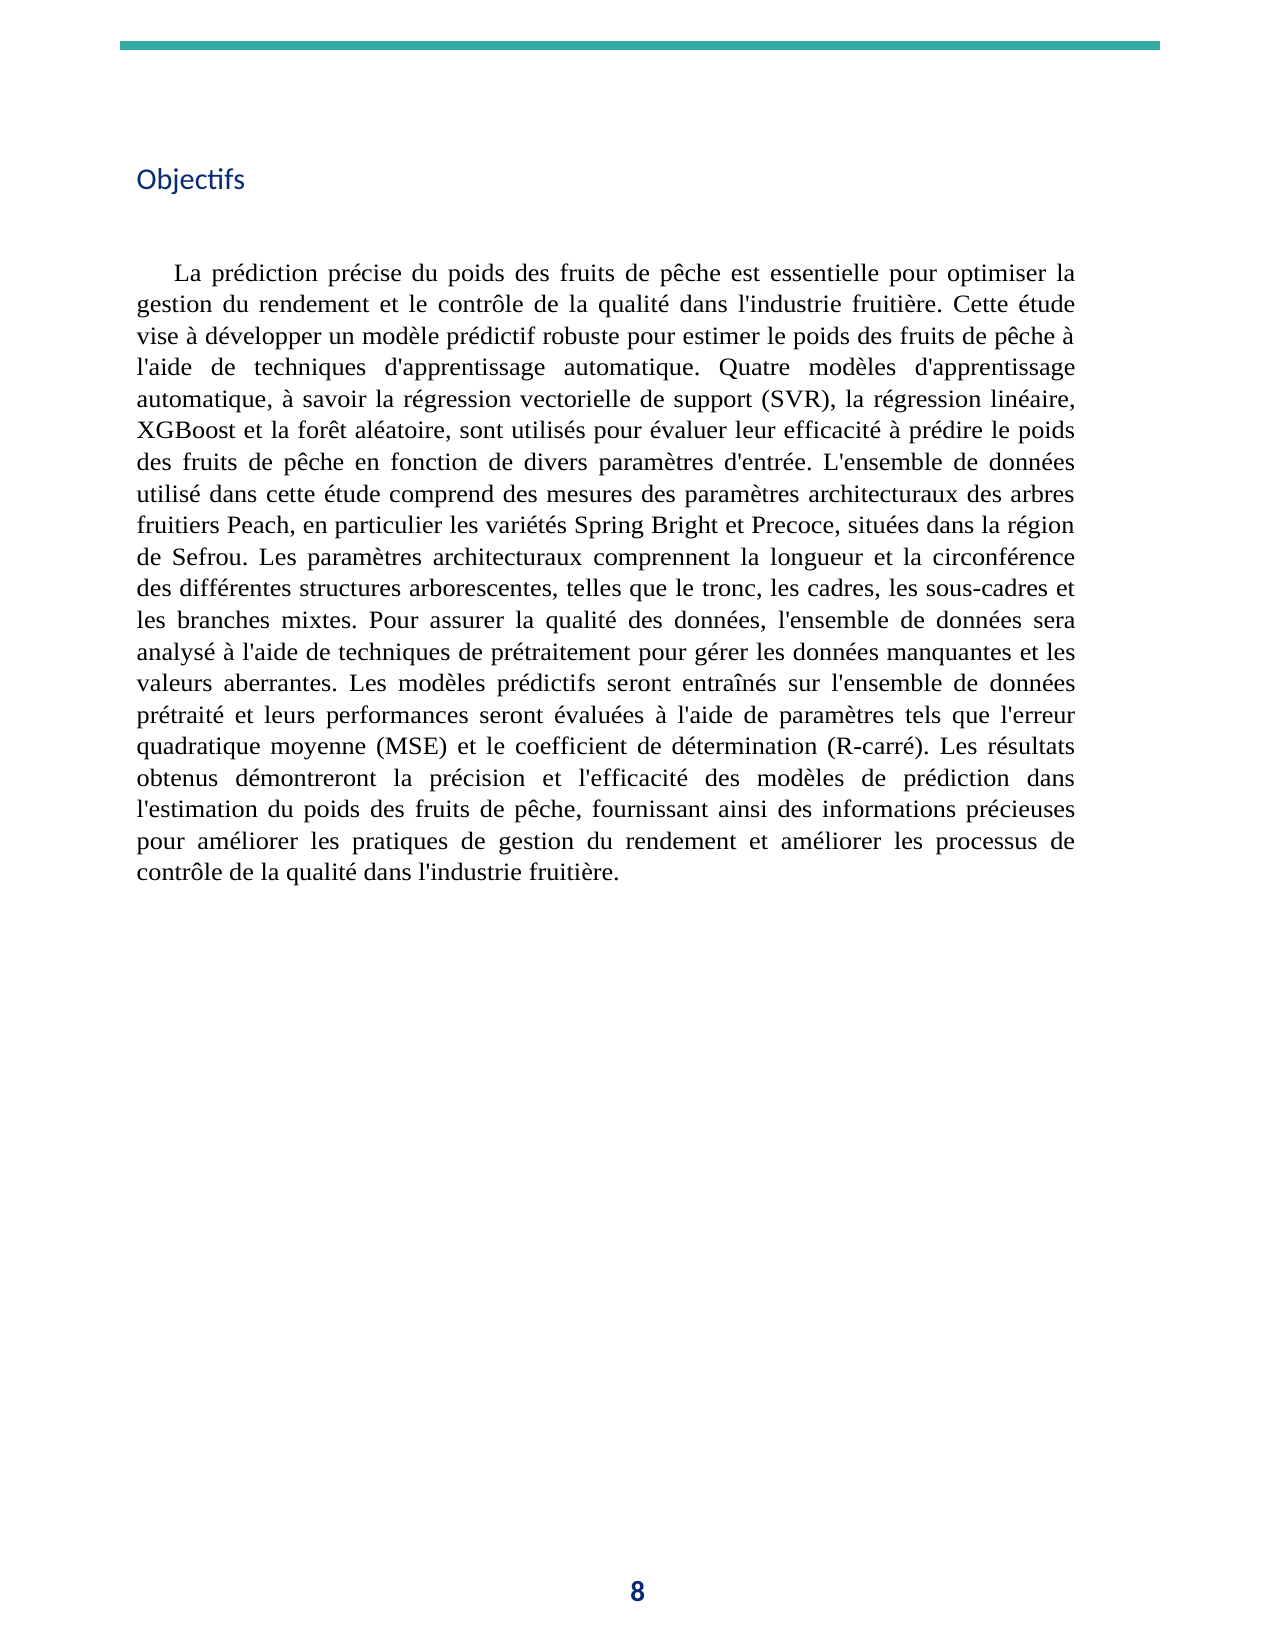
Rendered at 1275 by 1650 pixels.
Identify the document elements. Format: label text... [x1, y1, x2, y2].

text La prédiction précise du poids des fruits de pêche est essentielle pour optimiser la gestion du rendement et le contrôle de la qualité dans l'industrie fruitière. Cette étude vise à développer un modèle prédictif robuste pour estimer le poids des fruits de pêche à l'aide de techniques d'apprentissage automatique. Quatre modèles d'apprentissage automatique, à savoir la régression vectorielle de support (SVR), la régression linéaire, XGBoost et la forêt aléatoire, sont utilisés pour évaluer leur efficacité à prédire le poids des fruits de pêche en fonction de divers paramètres d'entrée. L'ensemble de données utilisé dans cette étude comprend des mesures des paramètres architecturaux des arbres fruitiers Peach, en particulier les variétés Spring Bright et Precoce, situées dans la région de Sefrou. Les paramètres architecturaux comprennent la longueur et la circonférence des différentes structures arborescentes, telles que le tronc, les cadres, les sous-cadres et les branches mixtes. Pour assurer la qualité des données, l'ensemble de données sera analysé à l'aide de techniques de prétraitement pour gérer les données manquantes et les valeurs aberrantes. Les modèles prédictifs seront entraînés sur l'ensemble de données prétraité et leurs performances seront évaluées à l'aide de paramètres tels que l'erreur quadratique moyenne (MSE) et le coefficient de détermination (R-carré). Les résultats obtenus démontreront la précision et l'efficacité des modèles de prédiction dans l'estimation du poids des fruits de pêche, fournissant ainsi des informations précieuses pour améliorer les pratiques de gestion du rendement et améliorer les processus de contrôle de la qualité dans l'industrie fruitière. [136, 258, 1076, 886]
subtitle Objectifs [136, 160, 1155, 197]
